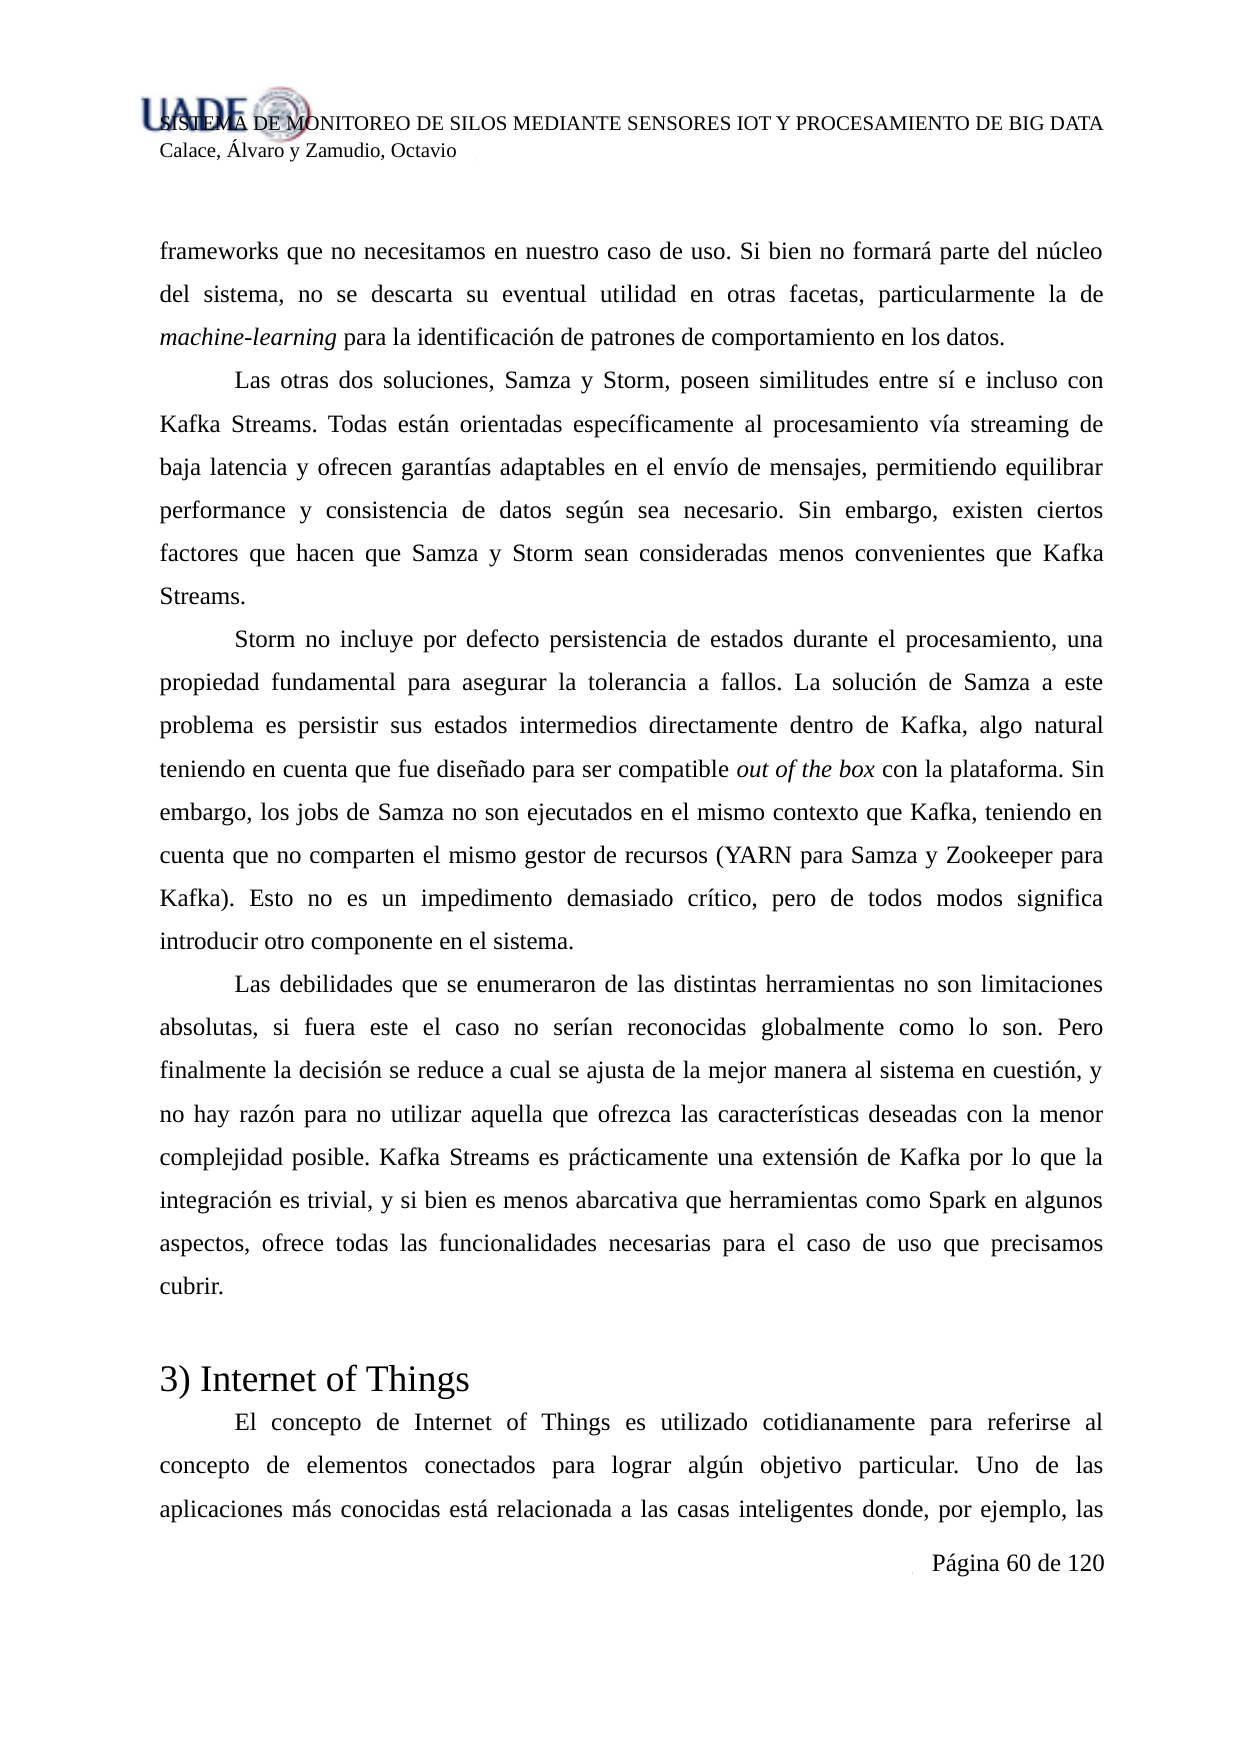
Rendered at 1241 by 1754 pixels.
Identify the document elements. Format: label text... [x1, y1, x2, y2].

picture [140, 86, 314, 146]
text El concepto de Internet of Things es utilizado cotidianamente para referirse al concepto de elementos conectados para lograr algún objetivo particular. Uno de las aplicaciones más conocidas está relacionada a las casas inteligentes donde, por ejemplo, las [159, 1407, 1104, 1522]
subtitle 3) Internet of Things [159, 1356, 1104, 1399]
text Storm no incluye por defecto persistencia de estados durante el procesamiento, una propiedad fundamental para asegurar la tolerancia a fallos. La solución de Samza a este problema es persistir sus estados intermedios directamente dentro de Kafka, algo natural teniendo en cuenta que fue diseñado para ser compatible out of the box con la plataforma. Sin embargo, los jobs de Samza no son ejecutados en el mismo contexto que Kafka, teniendo en cuenta que no comparten el mismo gestor de recursos (YARN para Samza y Zookeeper para Kafka). Esto no es un impedimento demasiado crítico, pero de todos modos significa introducir otro componente en el sistema. [159, 624, 1104, 955]
text frameworks que no necesitamos en nuestro caso de uso. Si bien no formará parte del núcleo del sistema, no se descarta su eventual utilidad en otras facetas, particularmente la de machine-learning para la identificación de patrones de comportamiento en los datos. [159, 236, 1104, 351]
text Las debilidades que se enumeraron de las distintas herramientas no son limitaciones absolutas, si fuera este el caso no serían reconocidas globalmente como lo son. Pero finalmente la decisión se reduce a cual se ajusta de la mejor manera al sistema en cuestión, y no hay razón para no utilizar aquella que ofrezca las características deseadas con la menor complejidad posible. Kafka Streams es prácticamente una extensión de Kafka por lo que la integración es trivial, y si bien es menos abarcativa que herramientas como Spark en algunos aspectos, ofrece todas las funcionalidades necesarias para el caso de uso que precisamos cubrir. [159, 969, 1104, 1300]
text Las otras dos soluciones, Samza y Storm, poseen similitudes entre sí e incluso con Kafka Streams. Todas están orientadas específicamente al procesamiento vía streaming de baja latencia y ofrecen garantías adaptables en el envío de mensajes, permitiendo equilibrar performance y consistencia de datos según sea necesario. Sin embargo, existen ciertos factores que hacen que Samza y Storm sean consideradas menos convenientes que Kafka Streams. [159, 366, 1104, 610]
